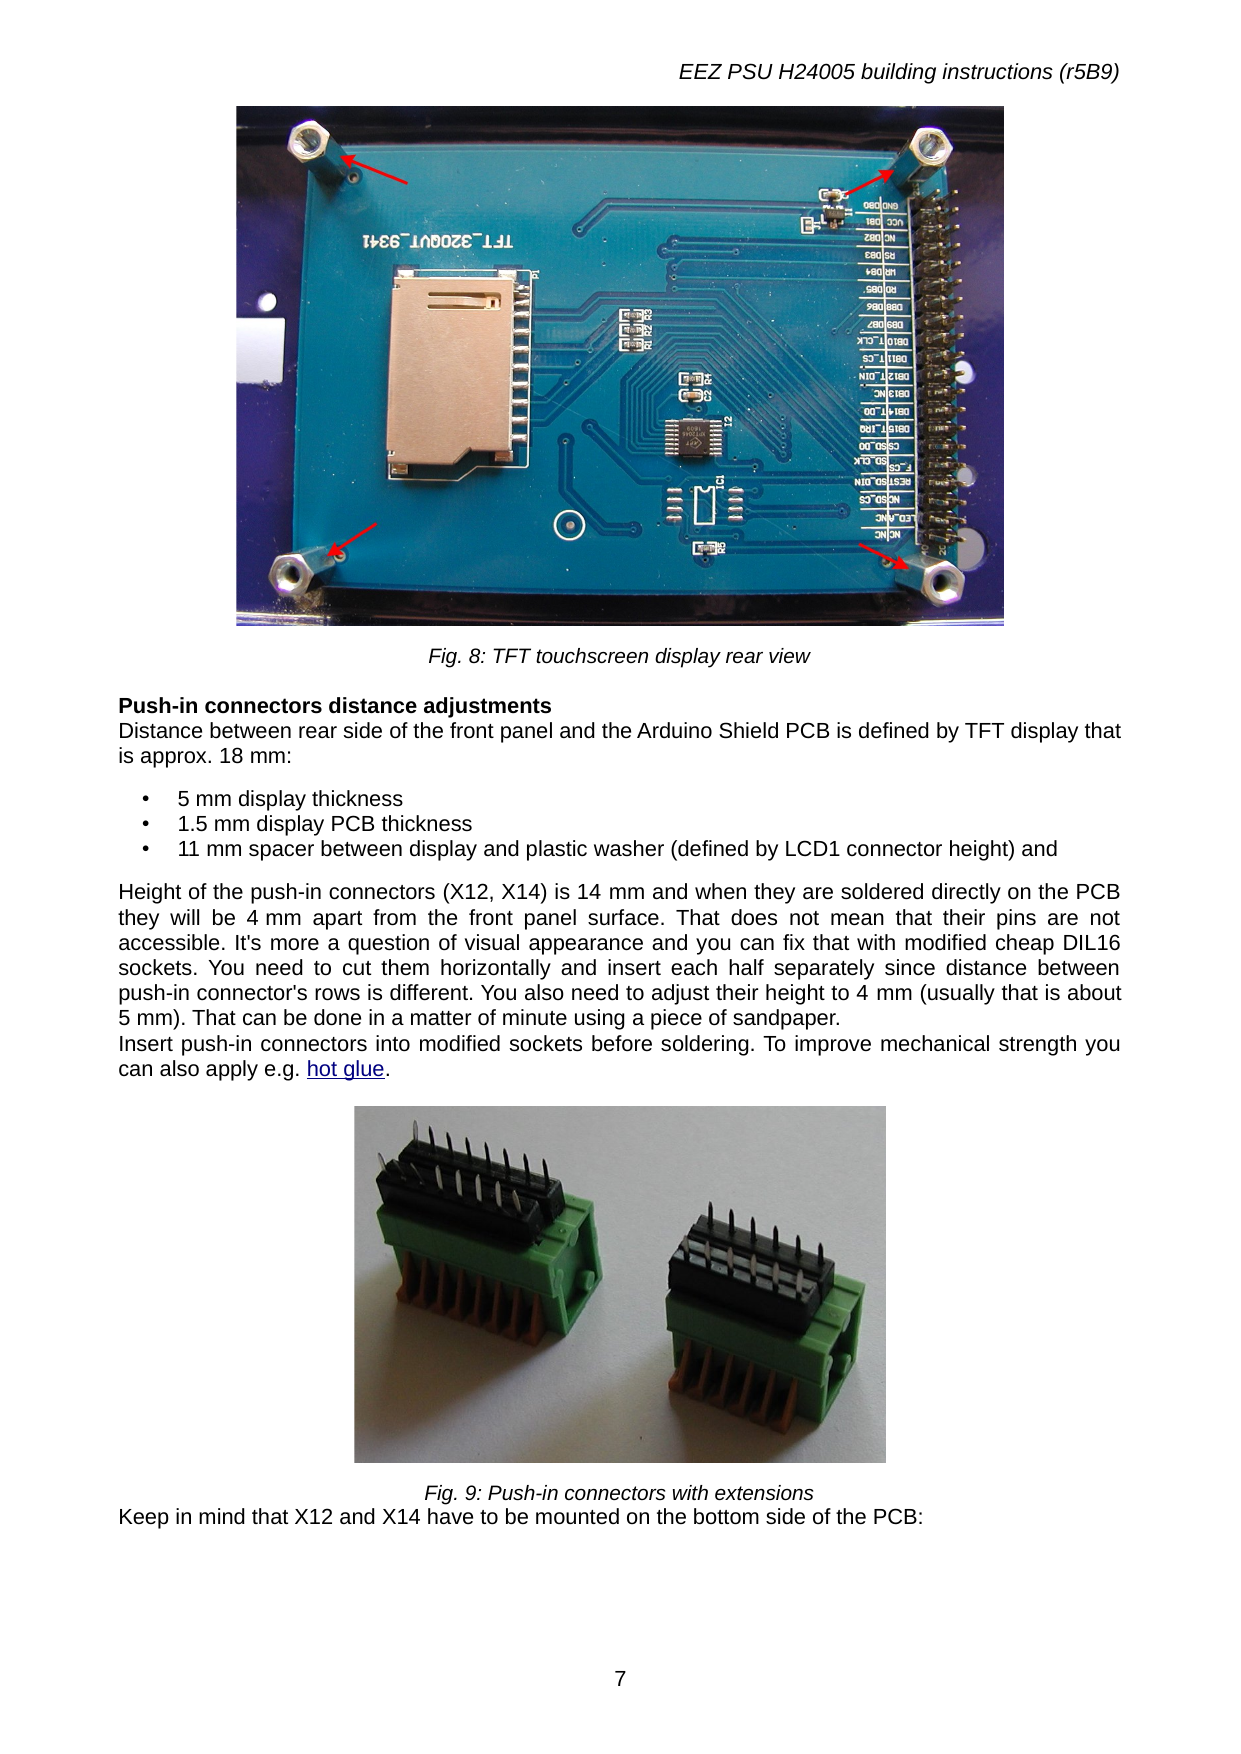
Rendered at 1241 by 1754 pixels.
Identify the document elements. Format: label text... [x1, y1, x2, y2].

picture [236, 106, 1004, 626]
picture [354, 1106, 886, 1463]
list 1.5 mm display PCB thickness [142, 811, 1110, 836]
text Insert push-in connectors into modified sockets before soldering. To improve mechanical strength you can also apply e.g. hot glue. [118, 1031, 1122, 1081]
text Fig. 8: TFT touchscreen display rear view [236, 626, 1004, 667]
list 5 mm display thickness [142, 786, 1110, 811]
text Height of the push-in connectors (X12, X14) is 14 mm and when they are soldered directly on the PCB they will be 4 mm apart from the front panel surface. That does not mean that their pins are not accessible. It's more a question of visual appearance and you can fix that with modified cheap DIL16 sockets. You need to cut them horizontally and insert each half separately since distance between push-in connector's rows is different. You also need to adjust their height to 4 mm (usually that is about 5 mm). That can be done in a matter of minute using a piece of sandpaper. [118, 879, 1122, 1031]
list 11 mm spacer between display and plastic washer (defined by LCD1 connector height) and [142, 836, 1110, 862]
text Push-in connectors distance adjustments [118, 693, 1122, 718]
text Distance between rear side of the front panel and the Arduino Shield PCB is defined by TFT display that is approx. 18 mm: [118, 718, 1122, 768]
text Keep in mind that X12 and X14 have to be mounted on the bottom side of the PCB: [118, 1331, 1122, 1529]
text Fig. 9: Push-in connectors with extensions [354, 1463, 886, 1504]
